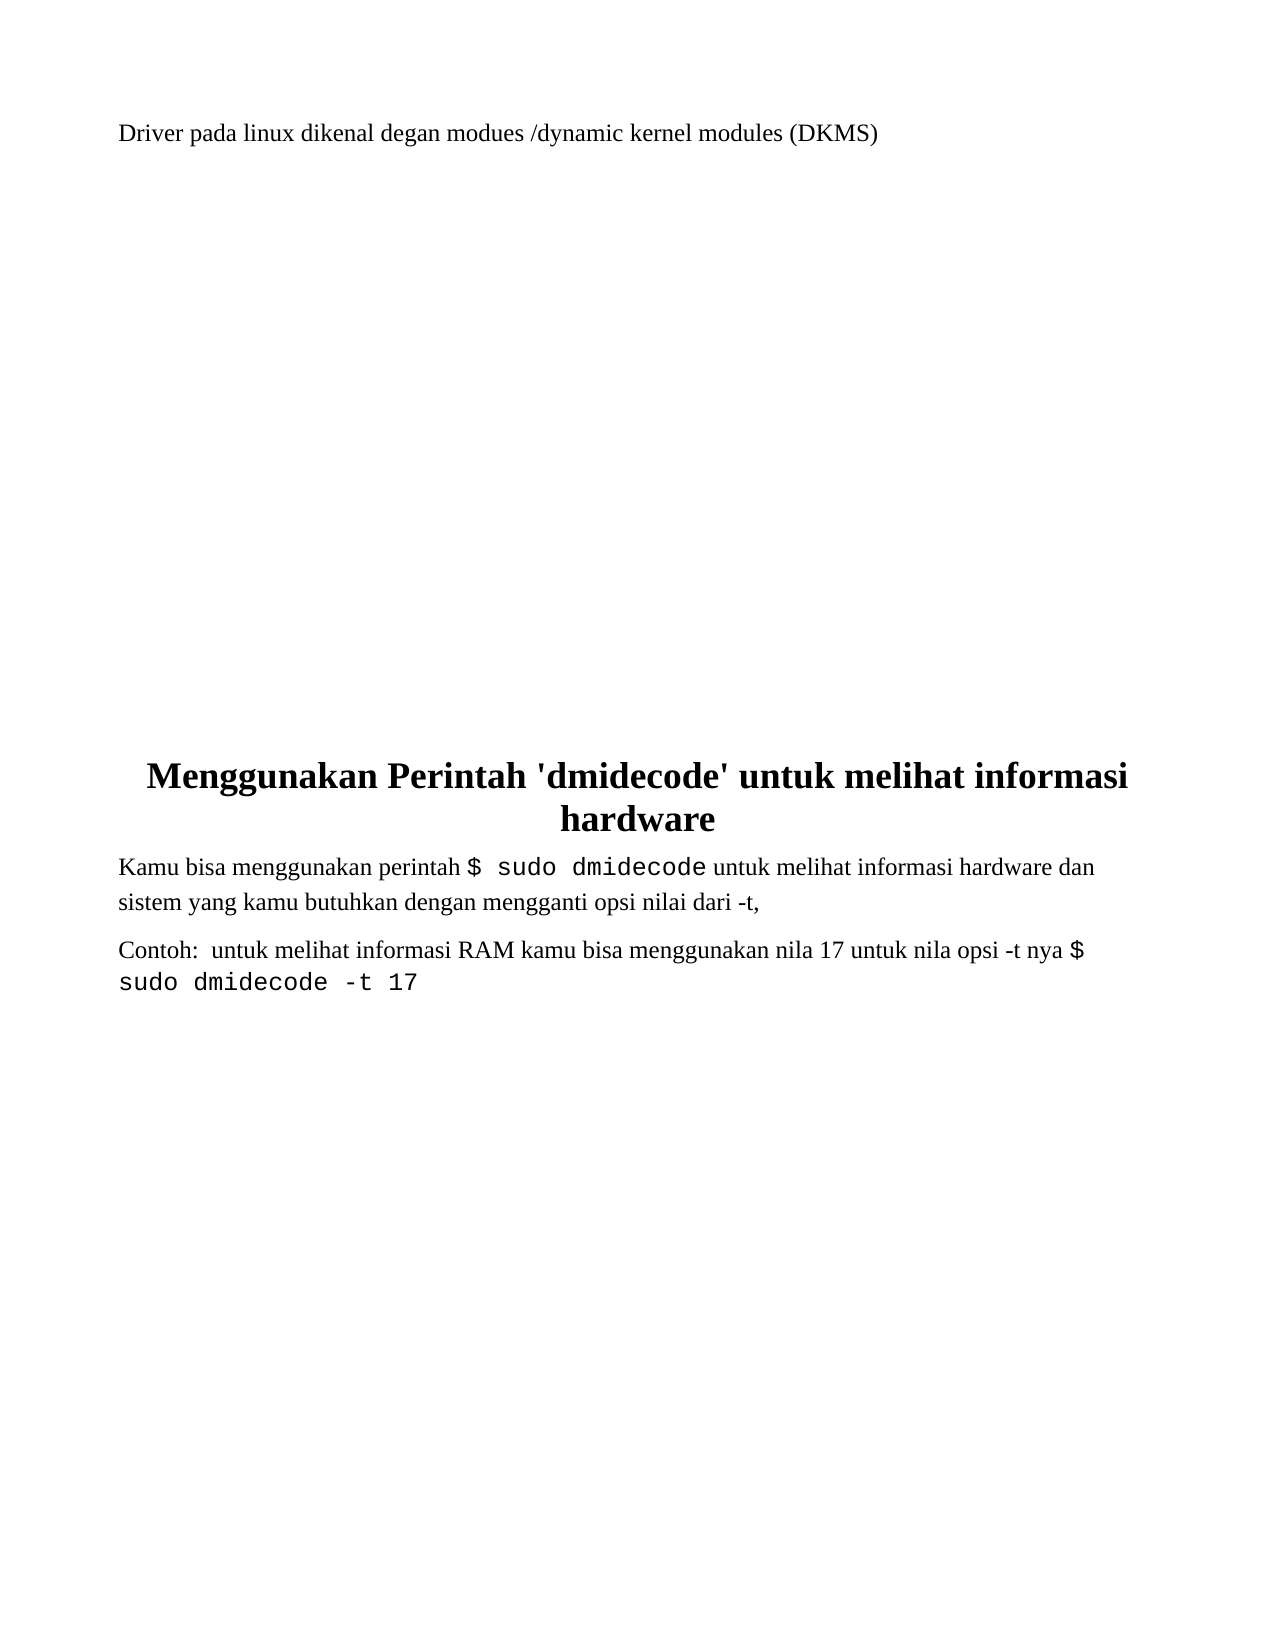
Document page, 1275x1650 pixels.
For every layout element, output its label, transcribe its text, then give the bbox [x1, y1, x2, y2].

text Driver pada linux dikenal degan modues /dynamic kernel modules (DKMS) [118, 118, 1157, 714]
text Kamu bisa menggunakan perintah $ sudo dmidecode untuk melihat informasi hardware dan sistem yang kamu butuhkan dengan mengganti opsi nilai dari -t, [118, 852, 1157, 916]
subtitle Menggunakan Perintah 'dmidecode' untuk melihat informasi hardware [118, 753, 1157, 839]
text Contoh: untuk melihat informasi RAM kamu bisa menggunakan nila 17 untuk nila opsi -t nya $ sudo dmidecode -t 17 [118, 935, 1157, 998]
